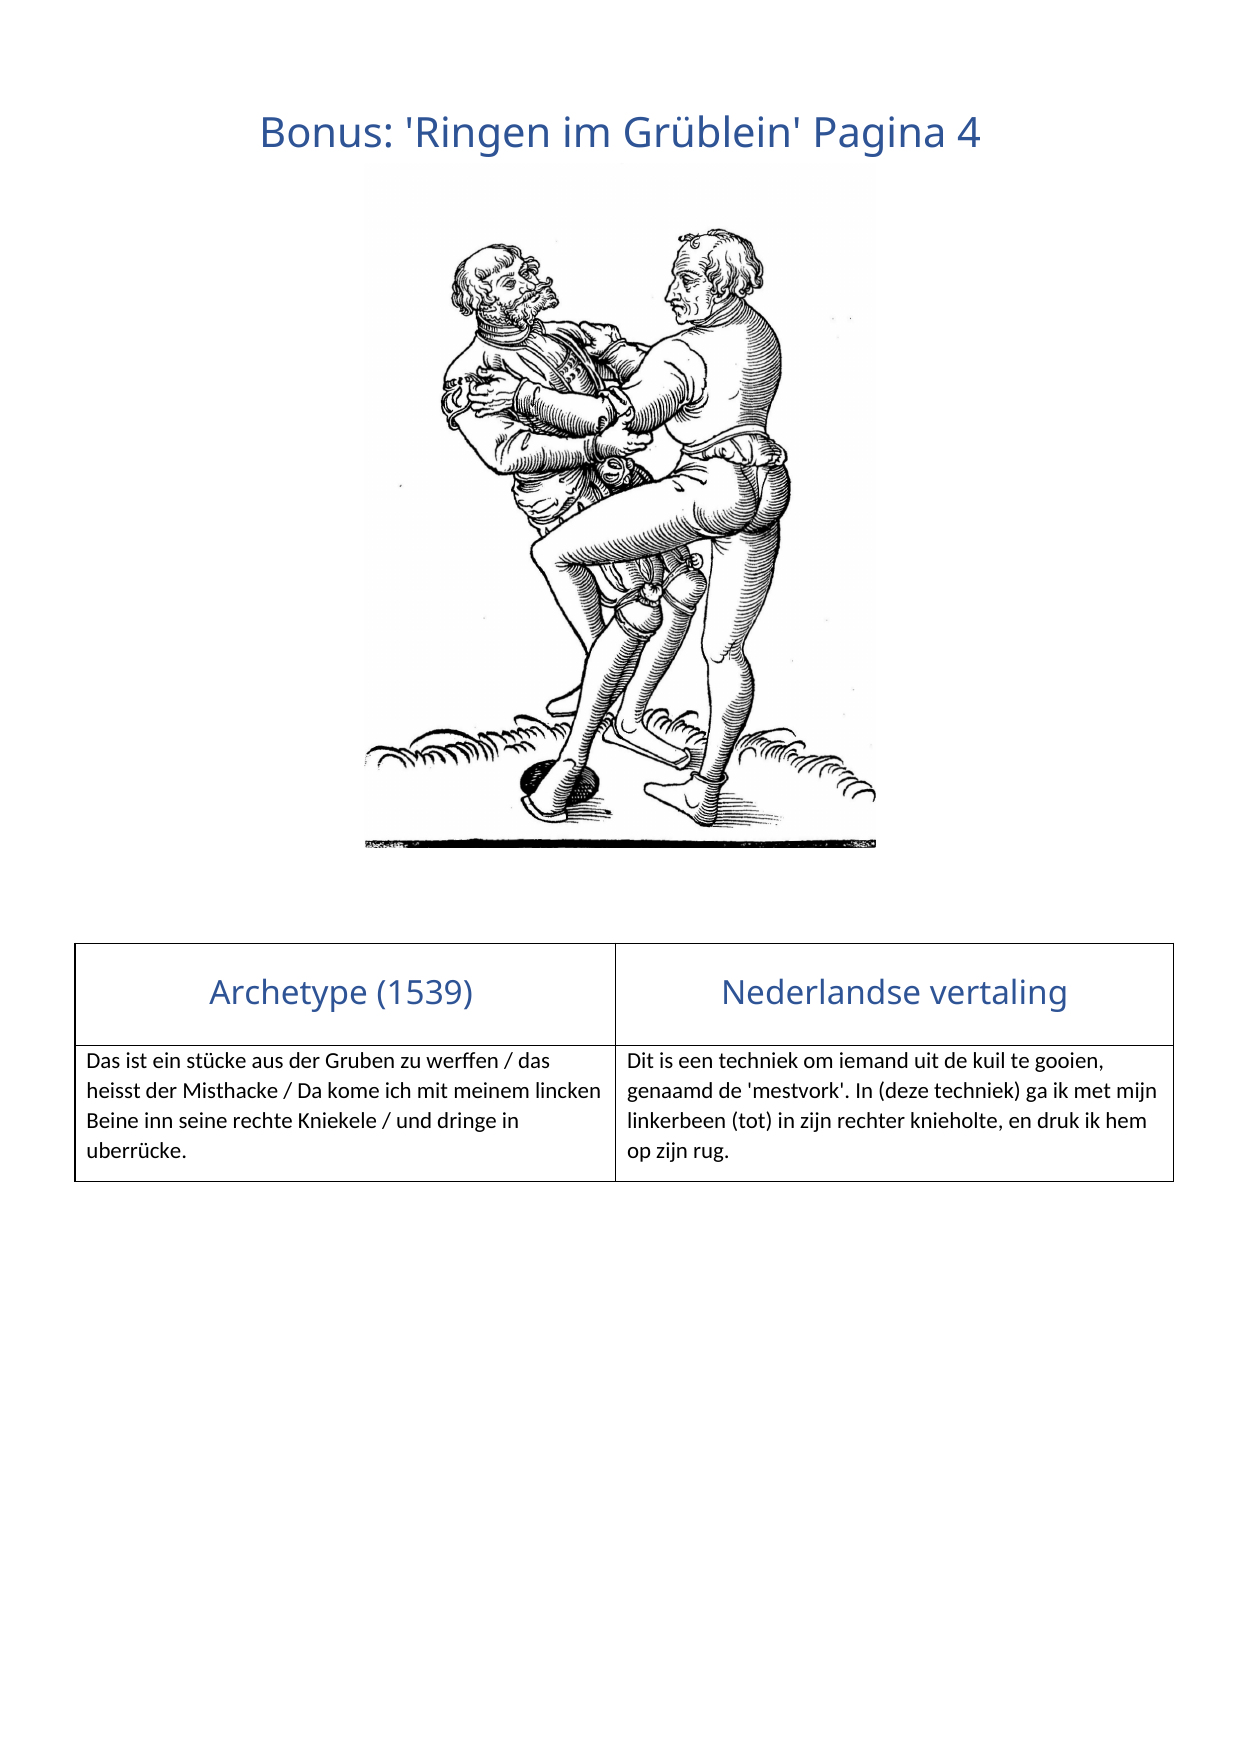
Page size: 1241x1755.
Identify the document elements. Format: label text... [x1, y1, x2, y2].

subtitle Bonus: 'Ringen im Grüblein' Pagina 4 [75, 103, 1165, 160]
table_cell Das ist ein stücke aus der Gruben zu werffen / das heisst der Misthacke / Da kome ich mit meinem lincken Beine inn seine rechte Kniekele / und dringe in uberrücke. [76, 1046, 615, 1181]
table_header Archetype (1539) [76, 944, 615, 1045]
picture [364, 163, 876, 848]
table_header Nederlandse vertaling [616, 944, 1173, 1045]
table_cell Dit is een techniek om iemand uit de kuil te gooien, genaamd de 'mestvork'. In (deze techniek) ga ik met mijn linkerbeen (tot) in zijn rechter knieholte, en druk ik hem op zijn rug. [616, 1046, 1173, 1181]
